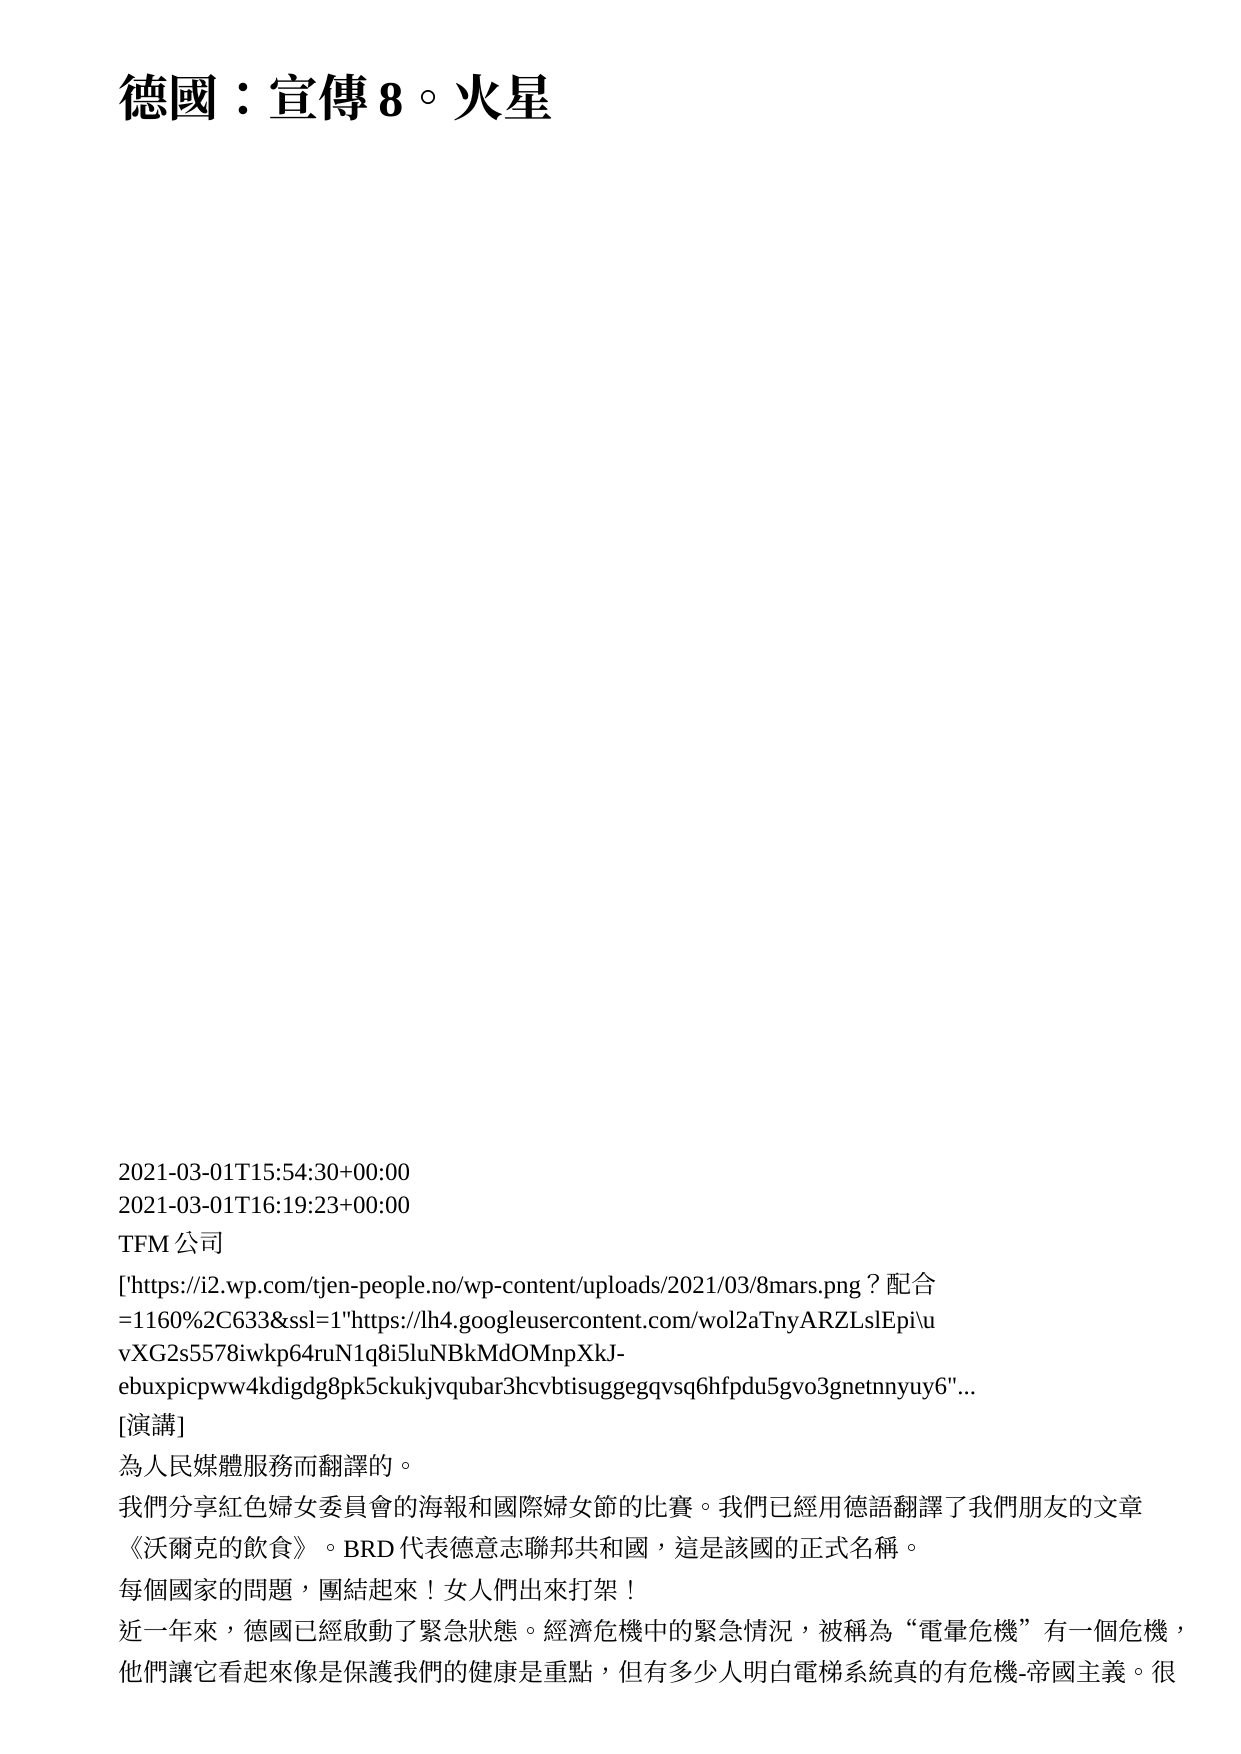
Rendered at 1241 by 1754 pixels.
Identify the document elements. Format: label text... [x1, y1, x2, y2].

text 2021-03-01T15:54:30+00:00 2021-03-01T16:19:23+00:00 TFM公司 ['https://i2.wp.com/tjen-people.no/wp-content/uploads/2021/03/8mars.png？配合=1160%2C633&ssl=1''https://lh4.googleusercontent.com/wol2aTnyARZLslEpi\u vXG2s5578iwkp64ruN1q8i5luNBkMdOMnpXkJ-ebuxpicpww4kdigdg8pk5ckukjvqubar3hcvbtisuggegqvsq6hfpdu5gvo3gnetnnyuy6"... [演講] 為人民媒體服務而翻譯的。 我們分享紅色婦女委員會的海報和國際婦女節的比賽。我們已經用德語翻譯了我們朋友的文章《沃爾克的飲食》。BRD代表德意志聯邦共和國，這是該國的正式名稱。 每個國家的問題，團結起來！女人們出來打架！ 近一年來，德國已經啟動了緊急狀態。經濟危機中的緊急情況，被稱為“電暈危機”有一個危機，他們讓它看起來像是保護我們的健康是重點，但有多少人明白電梯系統真的有危機-帝國主義。很多人已經失去了工作，部分被允許或者隨時可能被解僱。對於許多仍然有工作的人來說，工作仍然在增加，因此加強了交流，他們工作的目的是為了簡短，並大聲喊著時間有可能被電暈感染。與感染者有密切接觸的護士得到了他們卡片上的職位，他們的警衛也在增加，他們得到了從未得到的獎金，而教師們，在幾周內，必須通過媒體進入聯邦和政府的新規定，媒體必須解釋這一規定，有時這一規定每天都在變化。一天，給父母，幾天後再做一次。所謂的健康保護只是每天都在重複的冒險。那些無法避開小眾顧客的店員。以及在醫院、醫院、護士和學校清洗的清潔工人，如果病毒在設施中傳播，他們最終會對此負責。感謝他們贏得了熱烈的掌聲。在這個故事裡，我們的健康並不重要，即使它被說了一遍又一遍。 一切都從這裡開始。如果我們的孩子需要在工作時保持健康，但我們不能上學或童年？相反，許多家庭中的大孩子不得不照顧孩子，因為他們的父母還要上班。那些沒有接受過真正家庭教育的孩子們，那些連朋友都看不見的孩子們，還有那些住在酒店中間的孩子們。而且，如果他們敢在外面遇到朋友，他們會受到警察的騷擾和欺負。局勢很緊張，這種挫折感往往來自對婦女和兒童的暴力。這個國家在統治者手中處於緊急狀態。但其中太多隻是他們處境的惡化。 引發這場危機的不是日冕，而是海洋系統。帝國主義，意味著全世界數十億人的苦難和飢餓。同樣在巴西，對於資本家來說，工人階級變得單薄了。我們女人被雙重壓制。除了經濟上的交流，我們也感受到了宗族的枷鎖。他們需要更多的工作來維持自己和孩子的生活。現在獨自照顧孩子的母親們。以及需要通過收集瓶子來提供養老金的養老金領取者。今年，公民黨派肯定會對這些問題給予高度關注，並向我們承諾解決這些問題，因為今天這些問題是相互聯絡的，但正如緊急情況一再表明的那樣，議會制度正處於深刻的危機之中。所以他們需要每一個聲音來證明他們的系統是合法的，但這和以前一樣。而革命婦女運動有正確的答案：抵制選舉！有太多人在流感大流行之前已經對公民國家失去了信心，在危機期間，有更多的人拒絕公民政治馬戲團。我們需要從廣大群眾中確認這一票，然後進行選舉抵制。 不管統治者向我們承諾什麼，我們在這個體制內永遠不會有更好的結果。這就是為什麼反對帝國主義和父權制的鬥爭還不夠，我們必須解決這個問題，打破一切利用和壓制，建立一個新的社會。所以我們不能再生活在交換和壓迫中，這樣我們的孩子就有了未來。我們今天看到，在崇高的世界裡，婦女們站起來，向帝國主義和父權制宣戰。這正是我們在BRD中所需要的，BRD是一個革命的婦女運動，加入我們的課堂兄弟姐妹，推進共產黨的重建鬥爭——與所有公民黨不同，公民黨沒有加入始終代表工人階級利益的競選馬戲團。 以防萬一！ 多麼革命的婦女運動啊！ 紅色婦女委員會 2021年2月 親愛的讀者：， 我們需要你的支援，以繼續存在和發展的工作。我們需要錢來建造儲藏設施、程式和其他操作。 你喜歡我們寫的東西嗎？支援我們的貢獻，無論大小，並使之成為堅定的支援。我們也希望提示和文章歡迎，我們感謝您分享我們的東西上。 你想聯絡其他革命者嗎？把我們的聯絡日程寫下來，我們會聯絡的。我們鼓勵在網上謹慎行事，並建議使用加密電子郵件和TOR或VPN。 【3月8日，女子格鬥】 https://tjen-people.no/index.php/2021/03/01/Germany-Propagation-for-8-March/ [118, 1157, 1181, 1689]
subtitle 德國：宣傳8。火星 [118, 59, 1181, 131]
